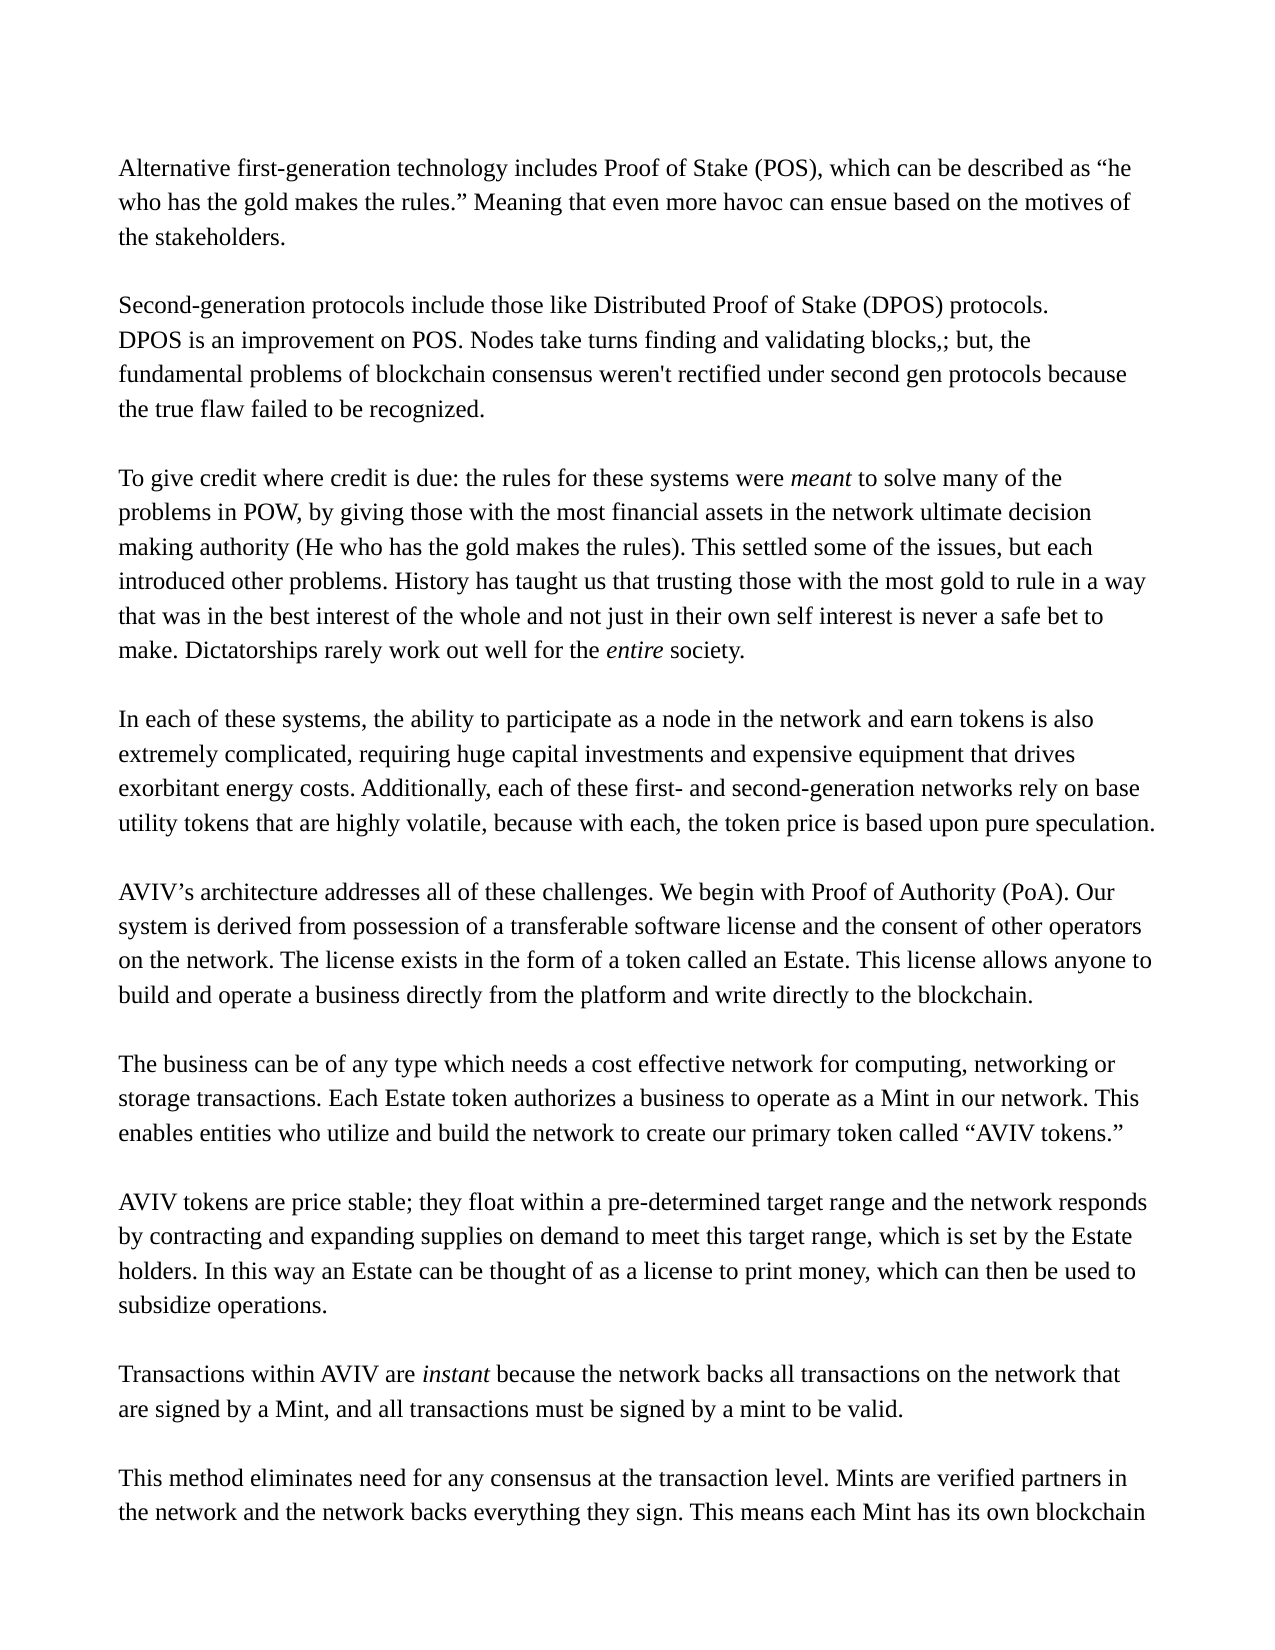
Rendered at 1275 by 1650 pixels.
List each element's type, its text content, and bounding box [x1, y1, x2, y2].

text Second-generation protocols include those like Distributed Proof of Stake (DPOS) protocols. [118, 291, 1157, 319]
text DPOS is an improvement on POS. Nodes take turns finding and validating blocks,; but, the fundamental problems of blockchain consensus weren't rectified under second gen protocols because the true flaw failed to be recognized. [118, 325, 1157, 423]
text AVIV’s architecture addresses all of these challenges. We begin with Proof of Authority (PoA). Our system is derived from possession of a transferable software license and the consent of other operators on the network. The license exists in the form of a token called an Estate. This license allows anyone to build and operate a business directly from the platform and write directly to the blockchain. [118, 877, 1157, 1009]
text This method eliminates need for any consensus at the transaction level. Mints are verified partners in the network and the network backs everything they sign. This means each Mint has its own blockchain [118, 1463, 1157, 1526]
text In each of these systems, the ability to participate as a node in the network and earn tokens is also extremely complicated, requiring huge capital investments and expensive equipment that drives exorbitant energy costs. Additionally, each of these first- and second-generation networks rely on base utility tokens that are highly volatile, because with each, the token price is based upon pure speculation. [118, 704, 1157, 836]
text Transactions within AVIV are instant because the network backs all transactions on the network that are signed by a Mint, and all transactions must be signed by a mint to be valid. [118, 1359, 1157, 1423]
text To give credit where credit is due: the rules for these systems were meant to solve many of the problems in POW, by giving those with the most financial assets in the network ultimate decision making authority (He who has the gold makes the rules). This settled some of the issues, but each introduced other problems. History has taught us that trusting those with the most gold to rule in a way that was in the best interest of the whole and not just in their own self interest is never a safe bet to make. Dictatorships rarely work out well for the entire society. [118, 463, 1157, 664]
text Alternative first-generation technology includes Proof of Stake (POS), which can be described as “he who has the gold makes the rules.” Meaning that even more havoc can ensue based on the motives of the stakeholders. [118, 153, 1157, 250]
text AVIV tokens are price stable; they float within a pre-determined target range and the network responds by contracting and expanding supplies on demand to meet this target range, which is set by the Estate holders. In this way an Estate can be thought of as a license to print money, which can then be used to subsidize operations. [118, 1187, 1157, 1319]
text The business can be of any type which needs a cost effective network for computing, networking or storage transactions. Each Estate token authorizes a business to operate as a Mint in our network. This enables entities who utilize and build the network to create our primary token called “AVIV tokens.” [118, 1049, 1157, 1147]
